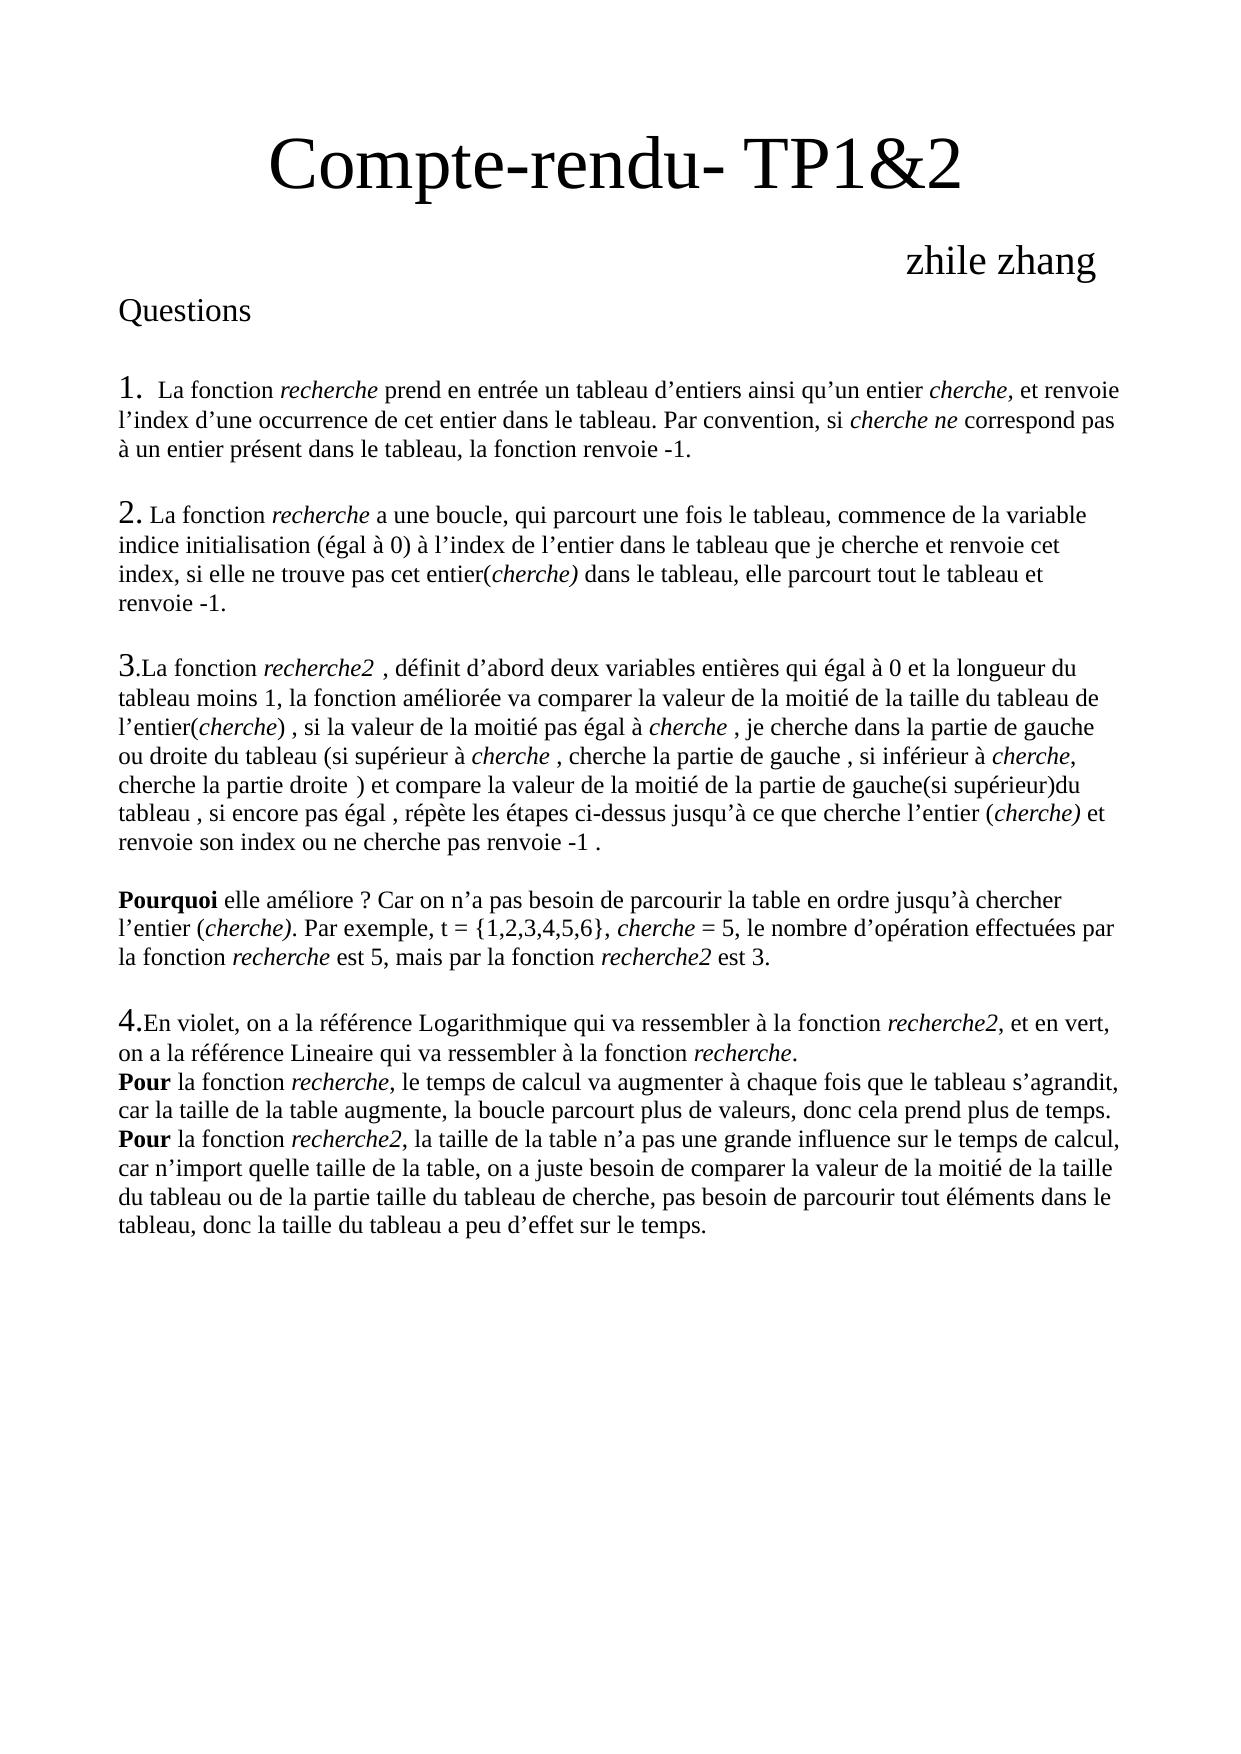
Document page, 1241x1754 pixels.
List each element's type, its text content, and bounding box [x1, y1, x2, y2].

text 3.La fonction recherche2 , définit d’abord deux variables entières qui égal à 0 et la longueur du tableau moins 1, la fonction améliorée va comparer la valeur de la moitié de la taille du tableau de l’entier(cherche) , si la valeur de la moitié pas égal à cherche , je cherche dans la partie de gauche ou droite du tableau (si supérieur à cherche , cherche la partie de gauche , si inférieur à cherche, cherche la partie droite ) et compare la valeur de la moitié de la partie de gauche(si supérieur)du tableau , si encore pas égal , répète les étapes ci-dessus jusqu’à ce que cherche l’entier (cherche) et renvoie son index ou ne cherche pas renvoie -1 . [118, 645, 1122, 856]
text zhile zhang [118, 204, 1122, 291]
text 4.En violet, on a la référence Logarithmique qui va ressembler à la fonction recherche2, et en vert, on a la référence Lineaire qui va ressembler à la fonction recherche. [118, 1000, 1122, 1067]
text 1. La fonction recherche prend en entrée un tableau d’entiers ainsi qu’un entier cherche, et renvoie l’index d’une occurrence de cet entier dans le tableau. Par convention, si cherche ne correspond pas à un entier présent dans le tableau, la fonction renvoie -1. [118, 367, 1122, 463]
text Compte-rendu- TP1&2 [118, 118, 1122, 204]
text Pourquoi elle améliore ? Car on n’a pas besoin de parcourir la table en ordre jusqu’à chercher l’entier (cherche). Par exemple, t = {1,2,3,4,5,6}, cherche = 5, le nombre d’opération effectuées par la fonction recherche est 5, mais par la fonction recherche2 est 3. [118, 885, 1122, 971]
text 2. La fonction recherche a une boucle, qui parcourt une fois le tableau, commence de la variable indice initialisation (égal à 0) à l’index de l’entier dans le tableau que je cherche et renvoie cet index, si elle ne trouve pas cet entier(cherche) dans le tableau, elle parcourt tout le tableau et renvoie -1. [118, 492, 1122, 616]
text Questions [118, 291, 1122, 329]
text Pour la fonction recherche, le temps de calcul va augmenter à chaque fois que le tableau s’agrandit, car la taille de la table augmente, la boucle parcourt plus de valeurs, donc cela prend plus de temps. Pour la fonction recherche2, la taille de la table n’a pas une grande influence sur le temps de calcul, car n’import quelle taille de la table, on a juste besoin de comparer la valeur de la moitié de la taille du tableau ou de la partie taille du tableau de cherche, pas besoin de parcourir tout éléments dans le tableau, donc la taille du tableau a peu d’effet sur le temps. [118, 1067, 1122, 1239]
